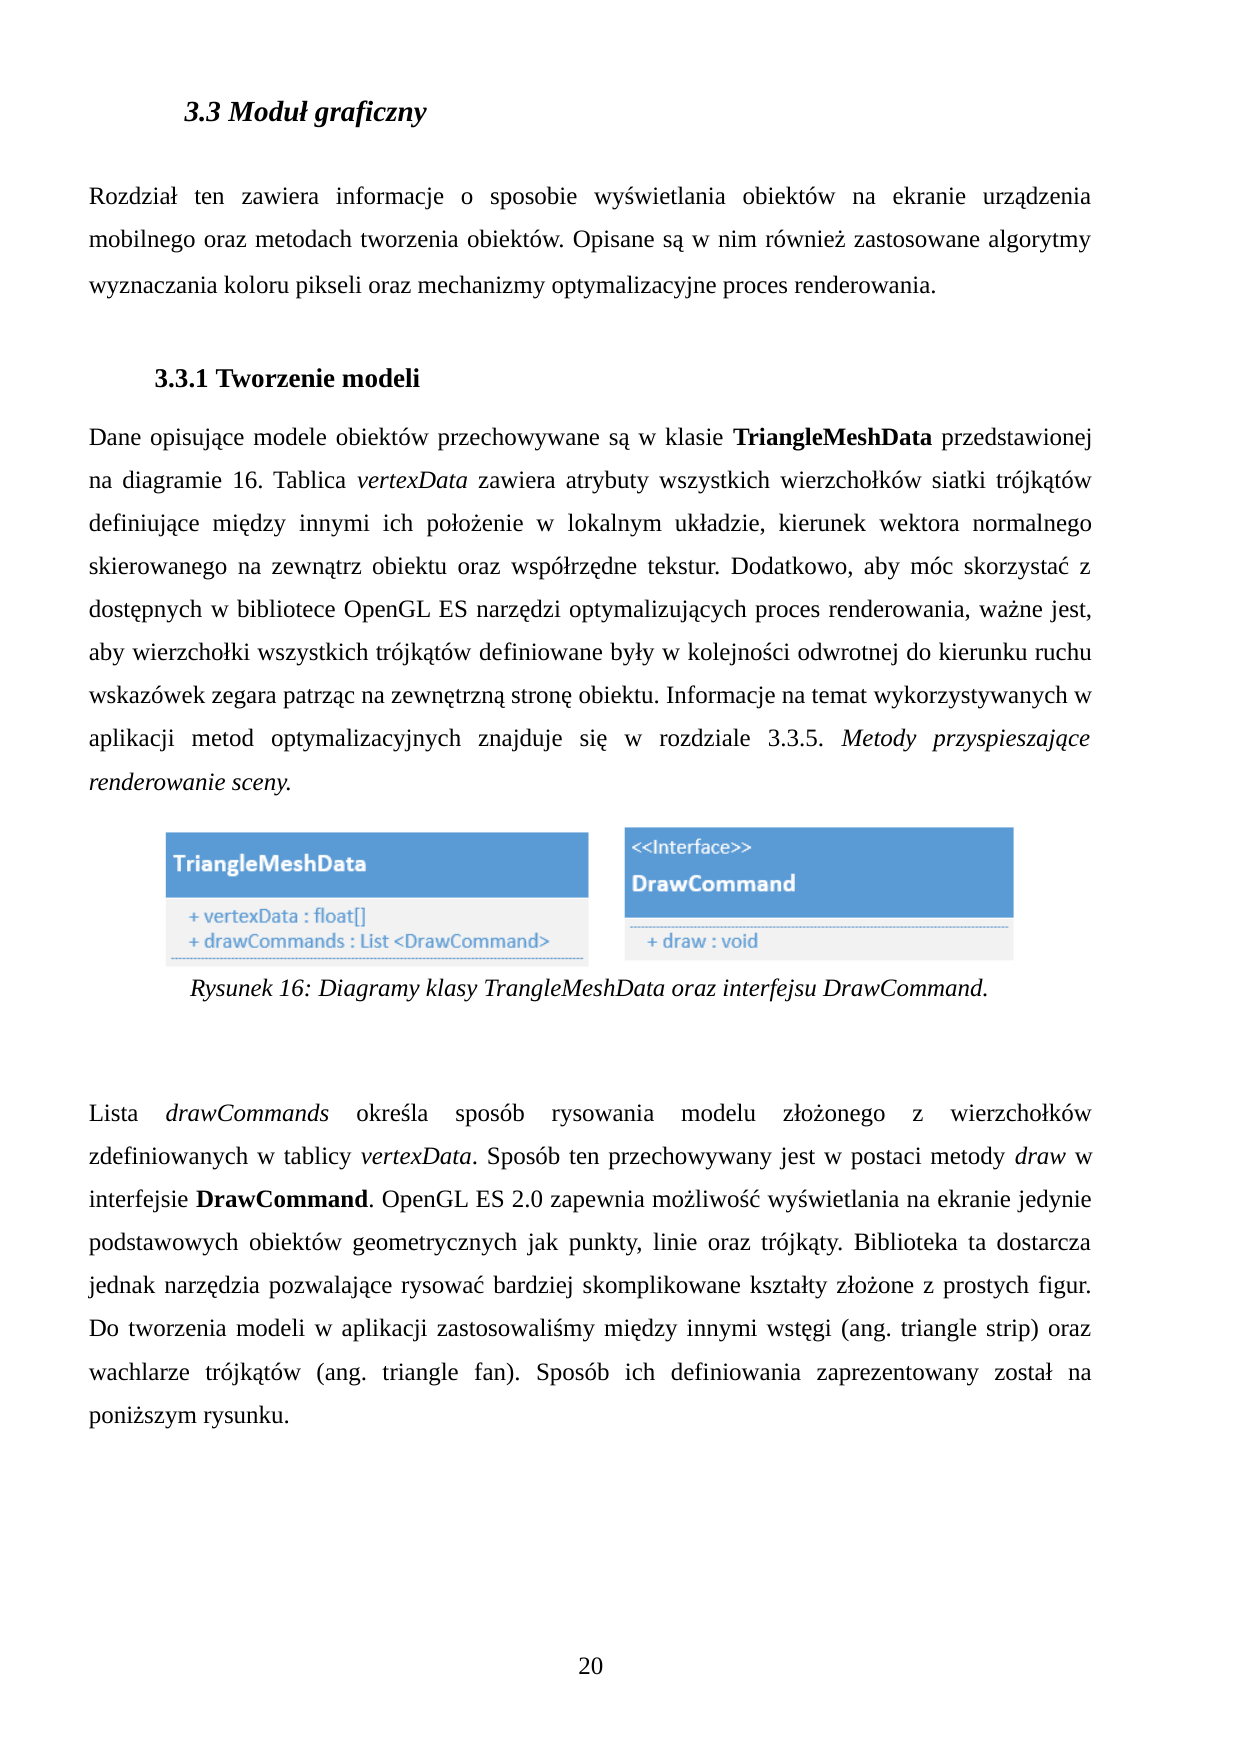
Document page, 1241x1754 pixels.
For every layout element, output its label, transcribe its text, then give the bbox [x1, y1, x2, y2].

text Rysunek 16: Diagramy klasy TrangleMeshData oraz interfejsu DrawCommand. [158, 973, 1023, 1002]
text Rozdział ten zawiera informacje o sposobie wyświetlania obiektów na ekranie urządzenia mobilnego oraz metodach tworzenia obiektów. Opisane są w nim również zastosowane algorytmy wyznaczania koloru pikseli oraz mechanizmy optymalizacyjne proces renderowania. [88, 181, 1093, 299]
text Dane opisujące modele obiektów przechowywane są w klasie TriangleMeshData przedstawionej na diagramie 16. Tablica vertexData zawiera atrybuty wszystkich wierzchołków siatki trójkątów definiujące między innymi ich położenie w lokalnym układzie, kierunek wektora normalnego skierowanego na zewnątrz obiektu oraz współrzędne tekstur. Dodatkowo, aby móc skorzystać z dostępnych w bibliotece OpenGL ES narzędzi optymalizujących proces renderowania, ważne jest, aby wierzchołki wszystkich trójkątów definiowane były w kolejności odwrotnej do kierunku ruchu wskazówek zegara patrząc na zewnętrzną stronę obiektu. Informacje na temat wykorzystywanych w aplikacji metod optymalizacyjnych znajduje się w rozdziale 3.3.5. Metody przyspieszające renderowanie sceny. [88, 422, 1093, 795]
subtitle Moduł graficzny [177, 94, 1093, 128]
subtitle Tworzenie modeli [148, 362, 1093, 393]
picture [156, 825, 1025, 973]
text Lista drawCommands określa sposób rysowania modelu złożonego z wierzchołków zdefiniowanych w tablicy vertexData. Sposób ten przechowywany jest w postaci metody draw w interfejsie DrawCommand. OpenGL ES 2.0 zapewnia możliwość wyświetlania na ekranie jedynie podstawowych obiektów geometrycznych jak punkty, linie oraz trójkąty. Biblioteka ta dostarcza jednak narzędzia pozwalające rysować bardziej skomplikowane kształty złożone z prostych figur. Do tworzenia modeli w aplikacji zastosowaliśmy między innymi wstęgi (ang. triangle strip) oraz wachlarze trójkątów (ang. triangle fan). Sposób ich definiowania zaprezentowany został na poniższym rysunku. [88, 1098, 1093, 1428]
